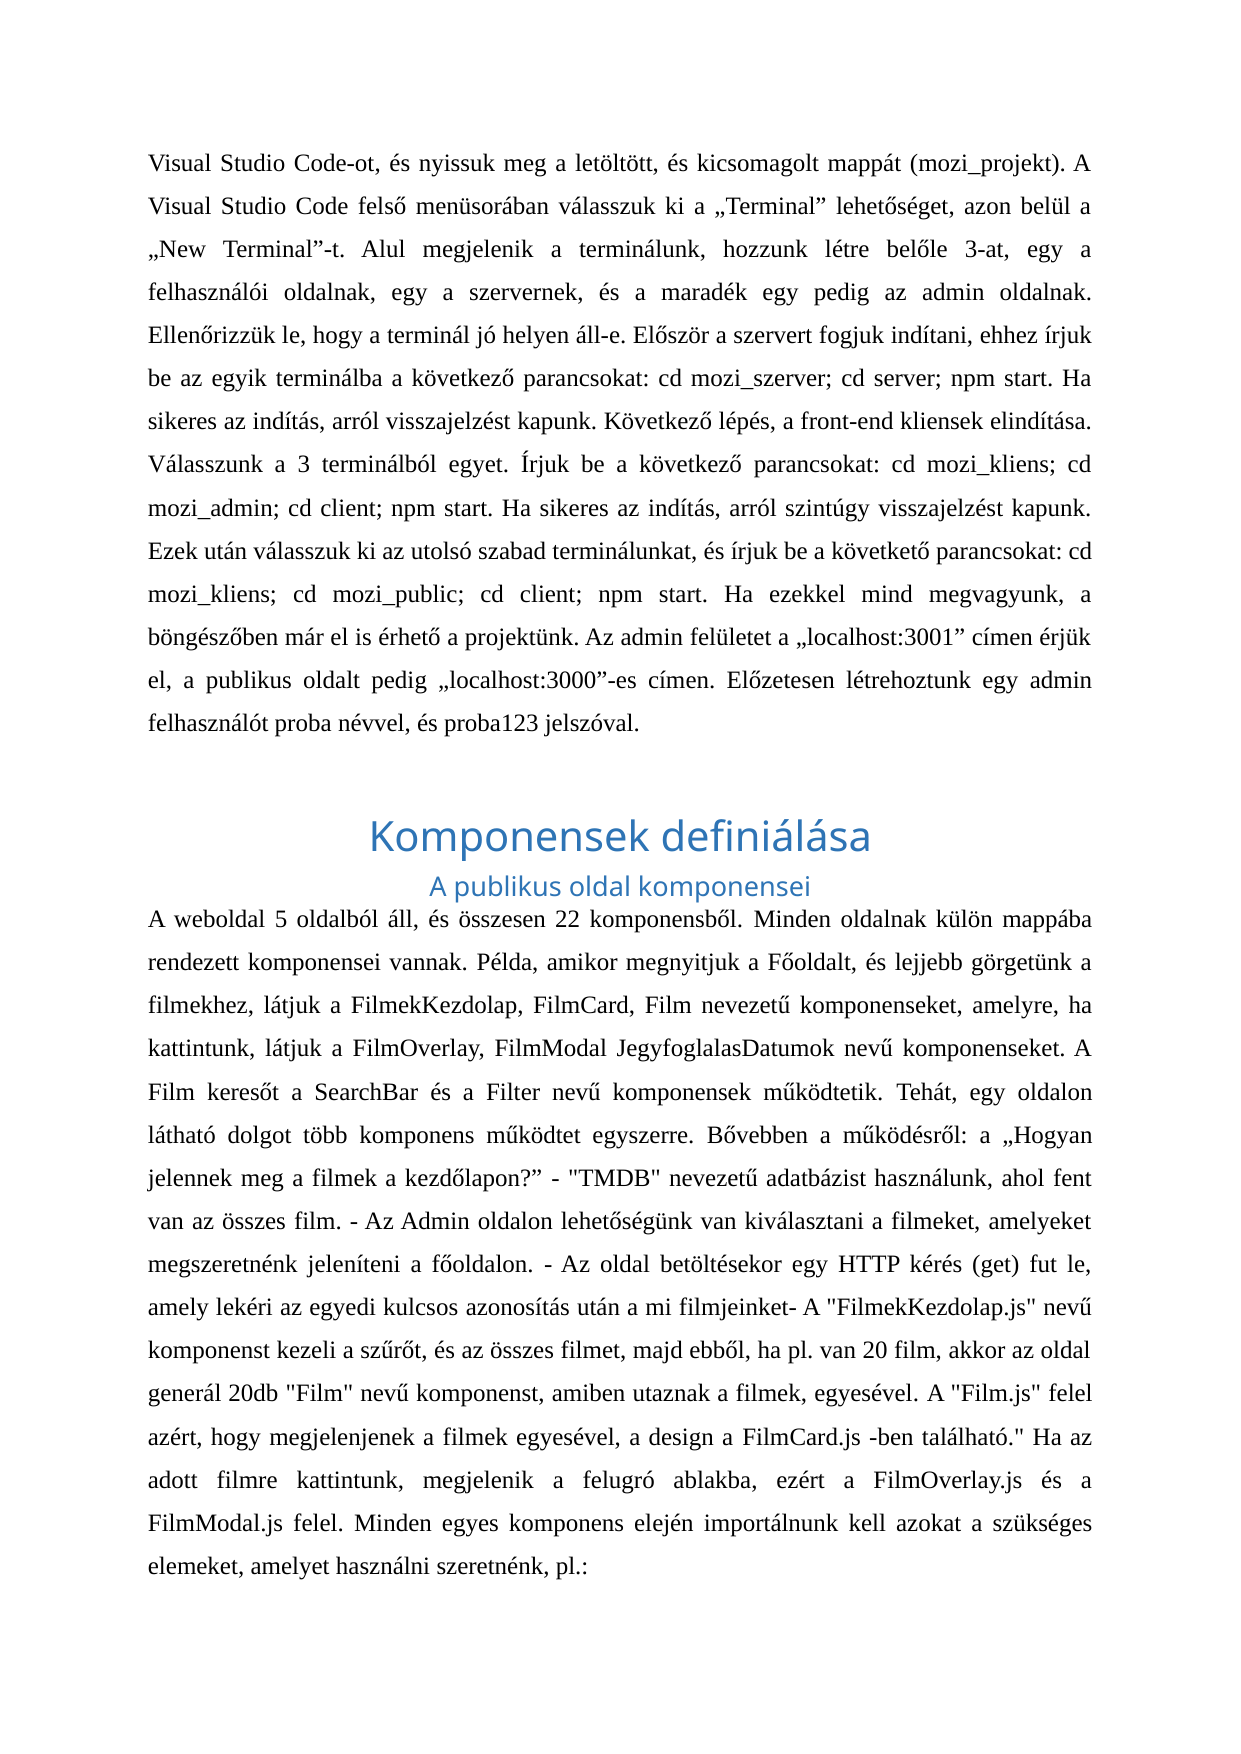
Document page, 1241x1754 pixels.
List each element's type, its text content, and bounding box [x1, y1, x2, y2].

subtitle A publikus oldal komponensei [148, 867, 1093, 904]
text A weboldal 5 oldalból áll, és összesen 22 komponensből. Minden oldalnak külön mappába rendezett komponensei vannak. Példa, amikor megnyitjuk a Főoldalt, és lejjebb görgetünk a filmekhez, látjuk a FilmekKezdolap, FilmCard, Film nevezetű komponenseket, amelyre, ha kattintunk, látjuk a FilmOverlay, FilmModal JegyfoglalasDatumok nevű komponenseket. A Film keresőt a SearchBar és a Filter nevű komponensek működtetik. Tehát, egy oldalon látható dolgot több komponens működtet egyszerre. Bővebben a működésről: a „Hogyan jelennek meg a filmek a kezdőlapon?” - "TMDB" nevezetű adatbázist használunk, ahol fent van az összes film. - Az Admin oldalon lehetőségünk van kiválasztani a filmeket, amelyeket megszeretnénk jeleníteni a főoldalon. - Az oldal betöltésekor egy HTTP kérés (get) fut le, amely lekéri az egyedi kulcsos azonosítás után a mi filmjeinket- A "FilmekKezdolap.js" nevű komponenst kezeli a szűrőt, és az összes filmet, majd ebből, ha pl. van 20 film, akkor az oldal generál 20db "Film" nevű komponenst, amiben utaznak a filmek, egyesével. A "Film.js" felel azért, hogy megjelenjenek a filmek egyesével, a design a FilmCard.js -ben található." Ha az adott filmre kattintunk, megjelenik a felugró ablakba, ezért a FilmOverlay.js és a FilmModal.js felel. Minden egyes komponens elején importálnunk kell azokat a szükséges elemeket, amelyet használni szeretnénk, pl.: [148, 904, 1093, 1580]
text Visual Studio Code-ot, és nyissuk meg a letöltött, és kicsomagolt mappát (mozi_projekt). A Visual Studio Code felső menüsorában válasszuk ki a „Terminal” lehetőséget, azon belül a „New Terminal”-t. Alul megjelenik a terminálunk, hozzunk létre belőle 3-at, egy a felhasználói oldalnak, egy a szervernek, és a maradék egy pedig az admin oldalnak. Ellenőrizzük le, hogy a terminál jó helyen áll-e. Először a szervert fogjuk indítani, ehhez írjuk be az egyik terminálba a következő parancsokat: cd mozi_szerver; cd server; npm start. Ha sikeres az indítás, arról visszajelzést kapunk. Következő lépés, a front-end kliensek elindítása. Válasszunk a 3 terminálból egyet. Írjuk be a következő parancsokat: cd mozi_kliens; cd mozi_admin; cd client; npm start. Ha sikeres az indítás, arról szintúgy visszajelzést kapunk. Ezek után válasszuk ki az utolsó szabad terminálunkat, és írjuk be a követkető parancsokat: cd mozi_kliens; cd mozi_public; cd client; npm start. Ha ezekkel mind megvagyunk, a böngészőben már el is érhető a projektünk. Az admin felületet a „localhost:3001” címen érjük el, a publikus oldalt pedig „localhost:3000”-es címen. Előzetesen létrehoztunk egy admin felhasználót proba névvel, és proba123 jelszóval. [148, 148, 1093, 737]
subtitle Komponensek definiálása [148, 806, 1093, 863]
